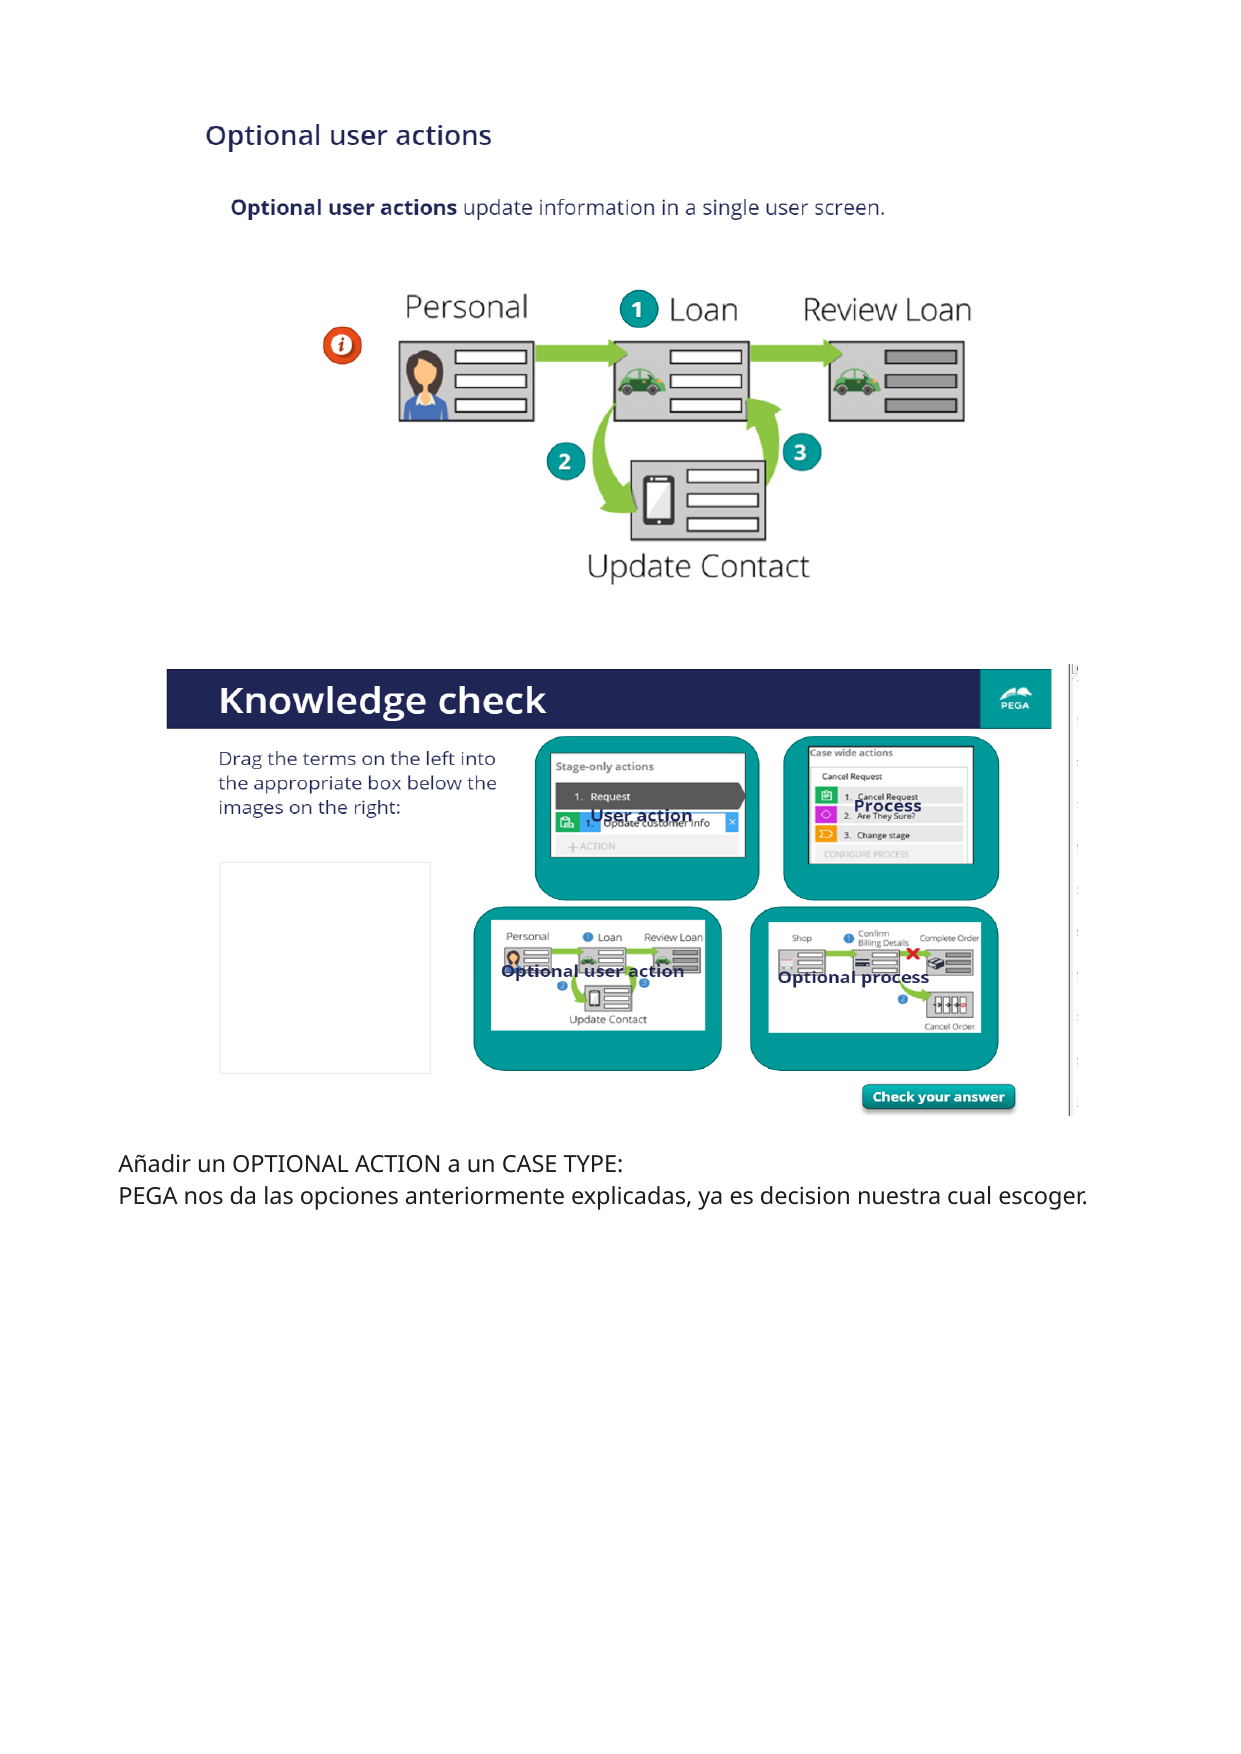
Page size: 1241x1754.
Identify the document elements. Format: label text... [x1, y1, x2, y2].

text Añadir un OPTIONAL ACTION a un CASE TYPE: [118, 1147, 1122, 1179]
text PEGA nos da las opciones anteriormente explicadas, ya es decision nuestra cual escoger. [118, 1179, 1122, 1211]
